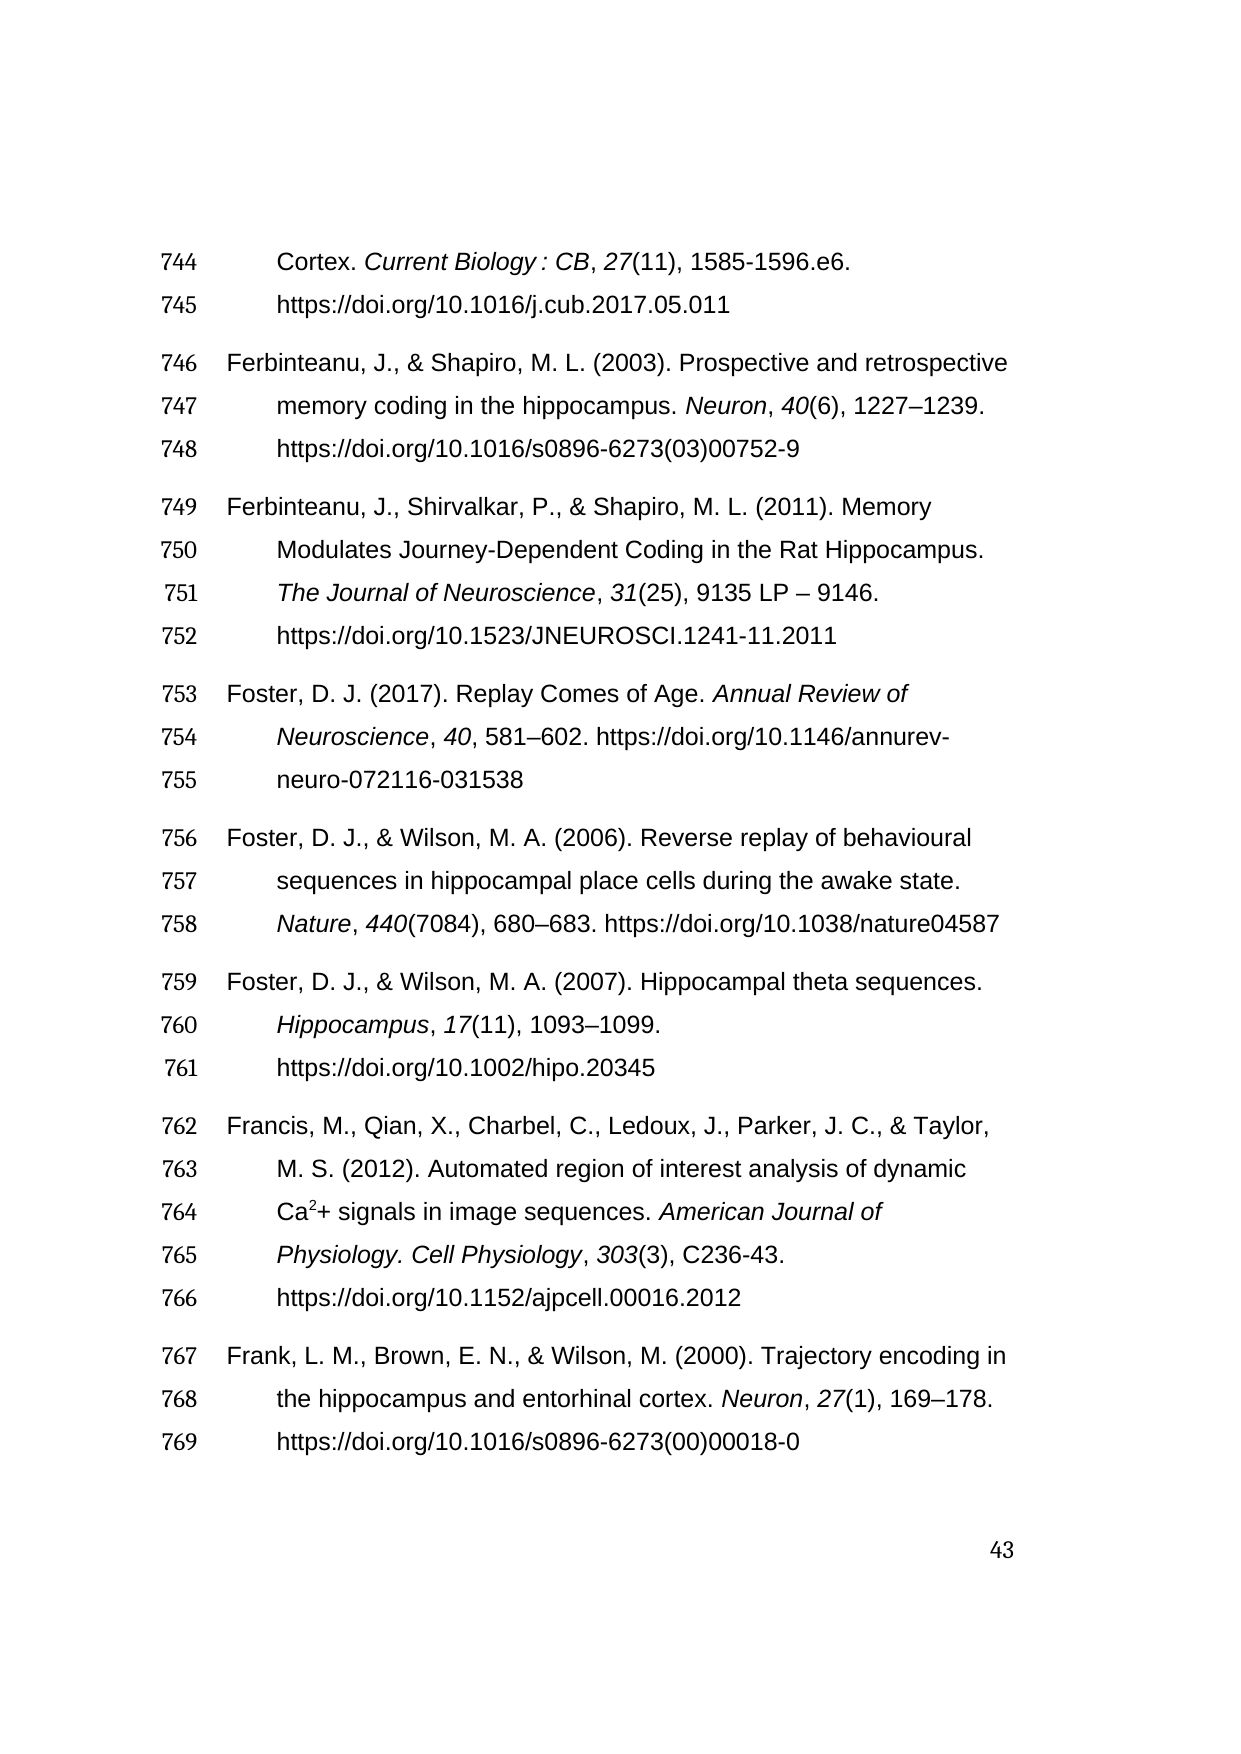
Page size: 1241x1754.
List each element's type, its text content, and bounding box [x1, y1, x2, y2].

text Foster, D. J., & Wilson, M. A. (2006). Reverse replay of behavioural sequences in hippocampal place cells during the awake state. Nature, 440(7084), 680–683. https://doi.org/10.1038/nature04587 [226, 823, 1014, 938]
text Foster, D. J., & Wilson, M. A. (2007). Hippocampal theta sequences. Hippocampus, 17(11), 1093–1099. https://doi.org/10.1002/hipo.20345 [226, 967, 1014, 1082]
text Ferbinteanu, J., & Shapiro, M. L. (2003). Prospective and retrospective memory coding in the hippocampus. Neuron, 40(6), 1227–1239. https://doi.org/10.1016/s0896-6273(03)00752-9 [226, 348, 1014, 463]
text Frank, L. M., Brown, E. N., & Wilson, M. (2000). Trajectory encoding in the hippocampus and entorhinal cortex. Neuron, 27(1), 169–178. https://doi.org/10.1016/s0896-6273(00)00018-0 [226, 1341, 1014, 1456]
text Ferbinteanu, J., Shirvalkar, P., & Shapiro, M. L. (2011). Memory Modulates Journey-Dependent Coding in the Rat Hippocampus. The Journal of Neuroscience, 31(25), 9135 LP – 9146. https://doi.org/10.1523/JNEUROSCI.1241-11.2011 [226, 492, 1014, 650]
text Francis, M., Qian, X., Charbel, C., Ledoux, J., Parker, J. C., & Taylor, M. S. (2012). Automated region of interest analysis of dynamic Ca2+ signals in image sequences. American Journal of Physiology. Cell Physiology, 303(3), C236-43. https://doi.org/10.1152/ajpcell.00016.2012 [226, 1111, 1014, 1312]
text Foster, D. J. (2017). Replay Comes of Age. Annual Review of Neuroscience, 40, 581–602. https://doi.org/10.1146/annurev-neuro-072116-031538 [226, 679, 1014, 794]
text Cortex. Current Biology : CB, 27(11), 1585-1596.e6. https://doi.org/10.1016/j.cub.2017.05.011 [226, 247, 1014, 319]
